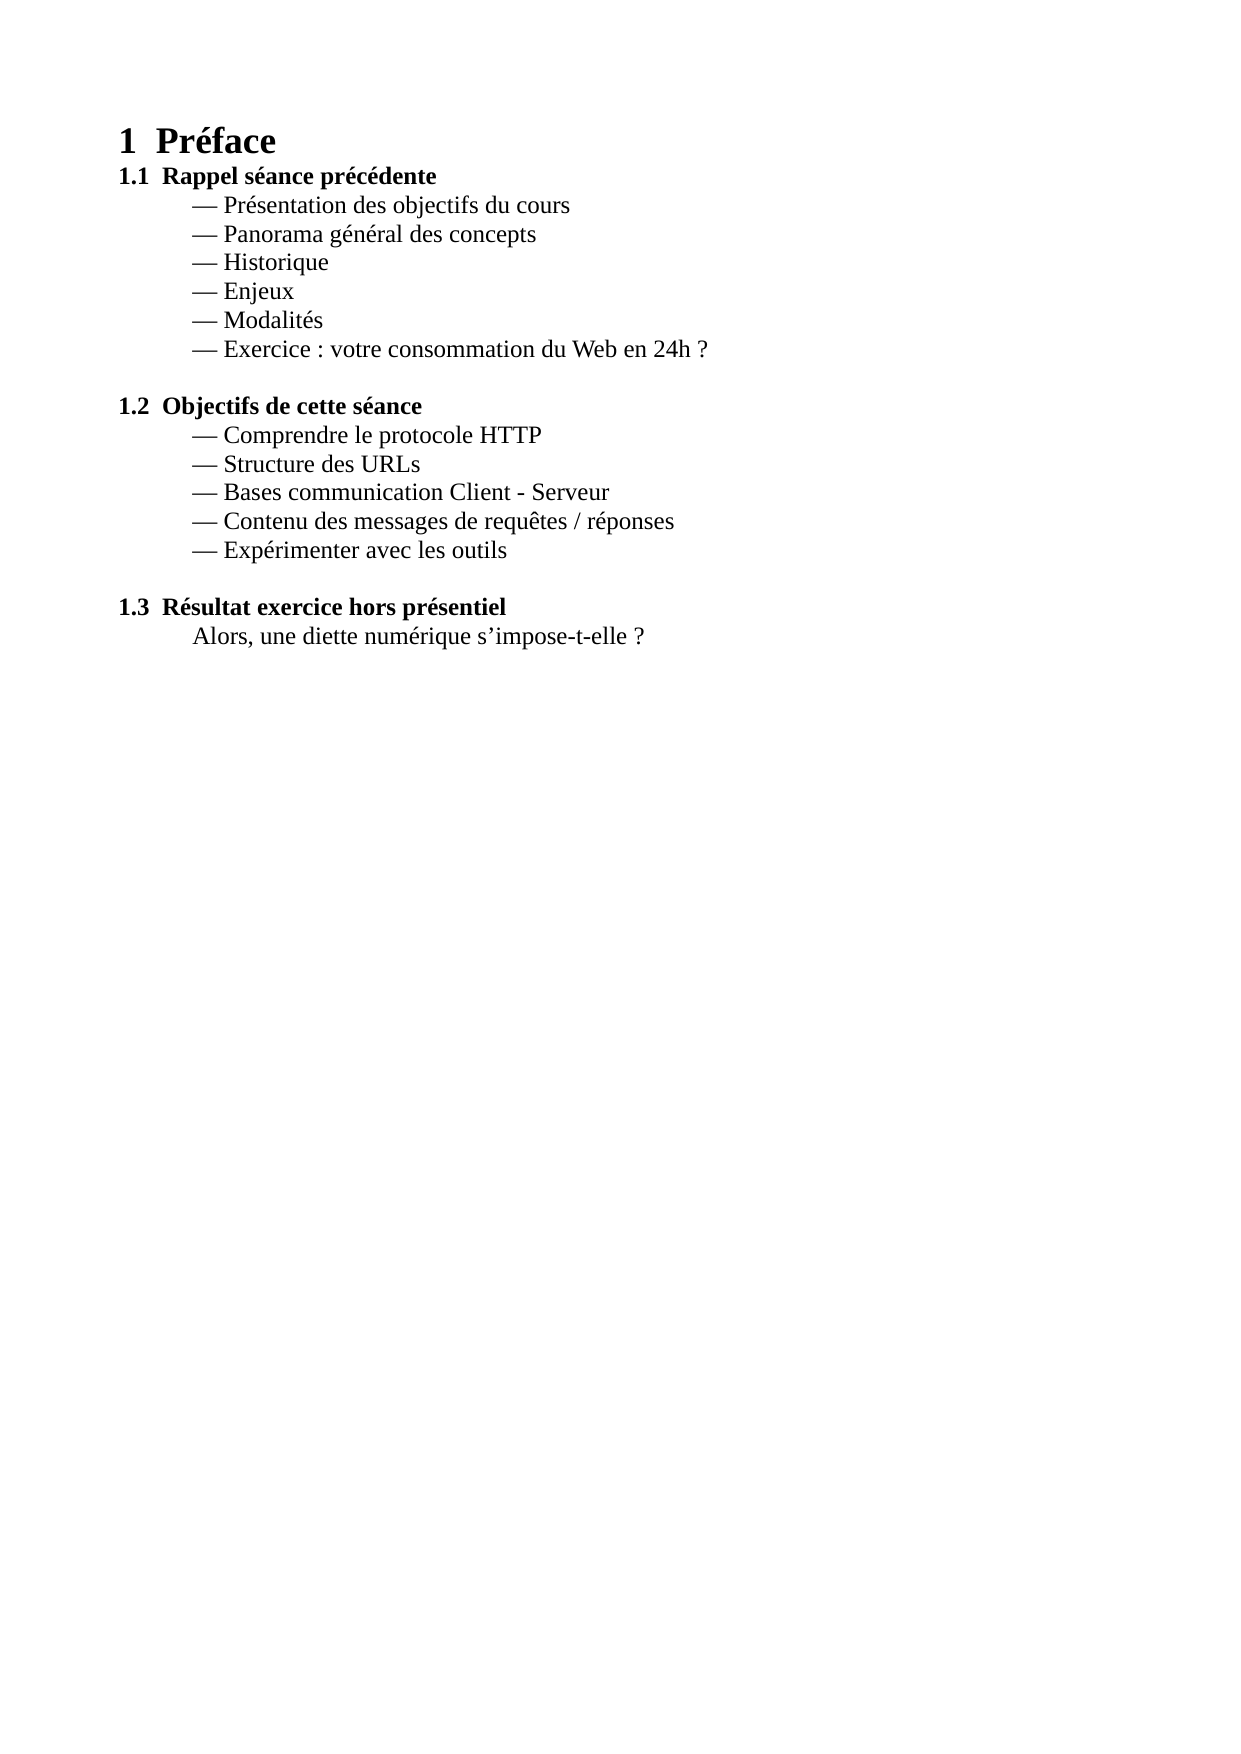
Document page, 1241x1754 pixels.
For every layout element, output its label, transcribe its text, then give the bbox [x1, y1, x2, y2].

text — Structure des URLs [118, 449, 1122, 477]
text 1 Préface [118, 118, 1122, 161]
text — Historique [118, 247, 1122, 276]
text — Panorama général des concepts [118, 219, 1122, 247]
text — Enjeux [118, 276, 1122, 305]
text — Modalités [118, 305, 1122, 334]
text — Expérimenter avec les outils [118, 535, 1122, 564]
text 1.2 Objectifs de cette séance [118, 391, 1122, 420]
text 1.3 Résultat exercice hors présentiel [118, 592, 1122, 621]
text — Bases communication Client - Serveur [118, 477, 1122, 506]
text — Présentation des objectifs du cours [118, 190, 1122, 219]
text — Contenu des messages de requêtes / réponses [118, 506, 1122, 535]
text Alors, une diette numérique s’impose-t-elle ? [118, 621, 1122, 650]
text — Comprendre le protocole HTTP [118, 420, 1122, 449]
text 1.1 Rappel séance précédente [118, 161, 1122, 190]
text — Exercice : votre consommation du Web en 24h ? [118, 334, 1122, 362]
